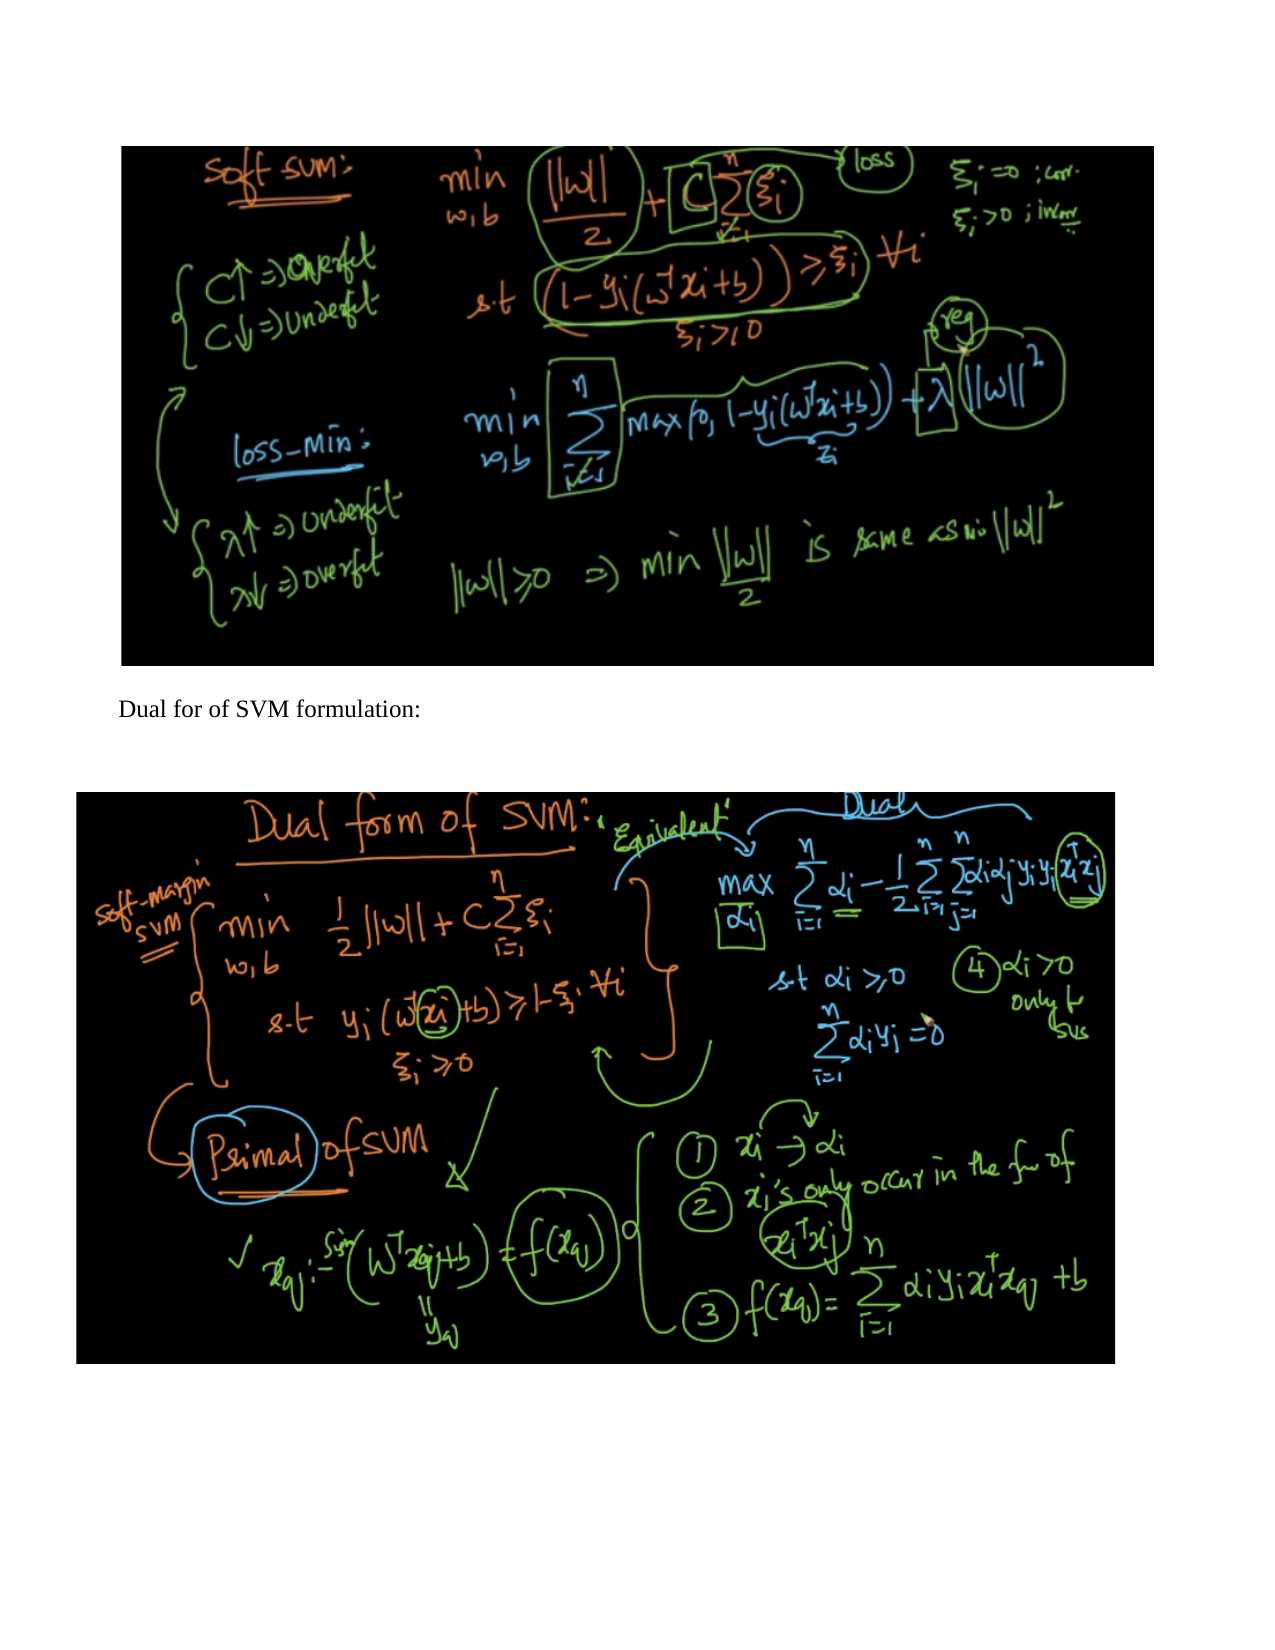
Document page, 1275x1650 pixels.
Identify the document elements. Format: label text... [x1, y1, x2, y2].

picture [121, 146, 1154, 666]
text Dual for of SVM formulation: [118, 694, 1157, 723]
picture [76, 792, 1116, 1364]
